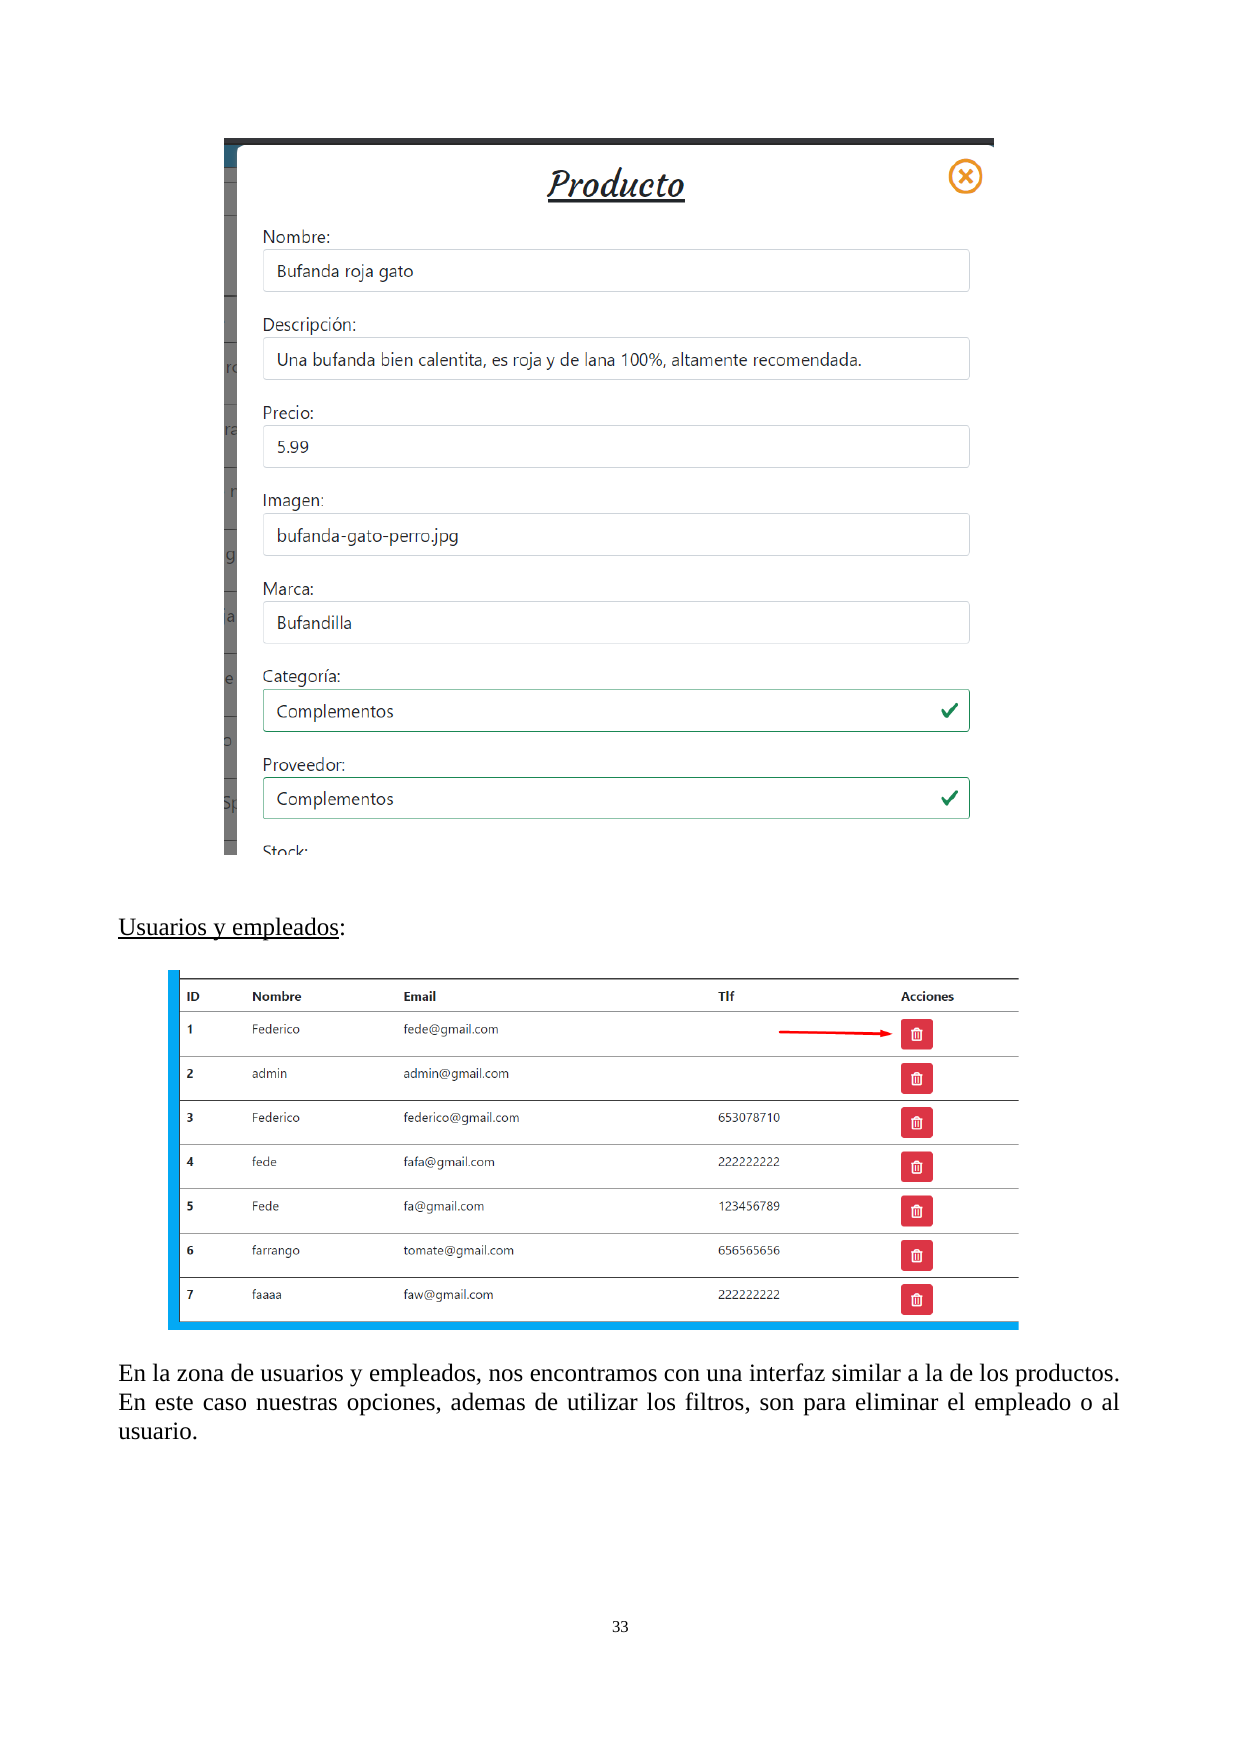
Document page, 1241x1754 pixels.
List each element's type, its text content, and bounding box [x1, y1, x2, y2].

picture [224, 138, 994, 855]
text En la zona de usuarios y empleados, nos encontramos con una interfaz similar a la de los productos. En este caso nuestras opciones, ademas de utilizar los filtros, son para eliminar el empleado o al usuario. [118, 1358, 1122, 1445]
text Usuarios y empleados: [118, 912, 1122, 941]
picture [180, 970, 1019, 1321]
